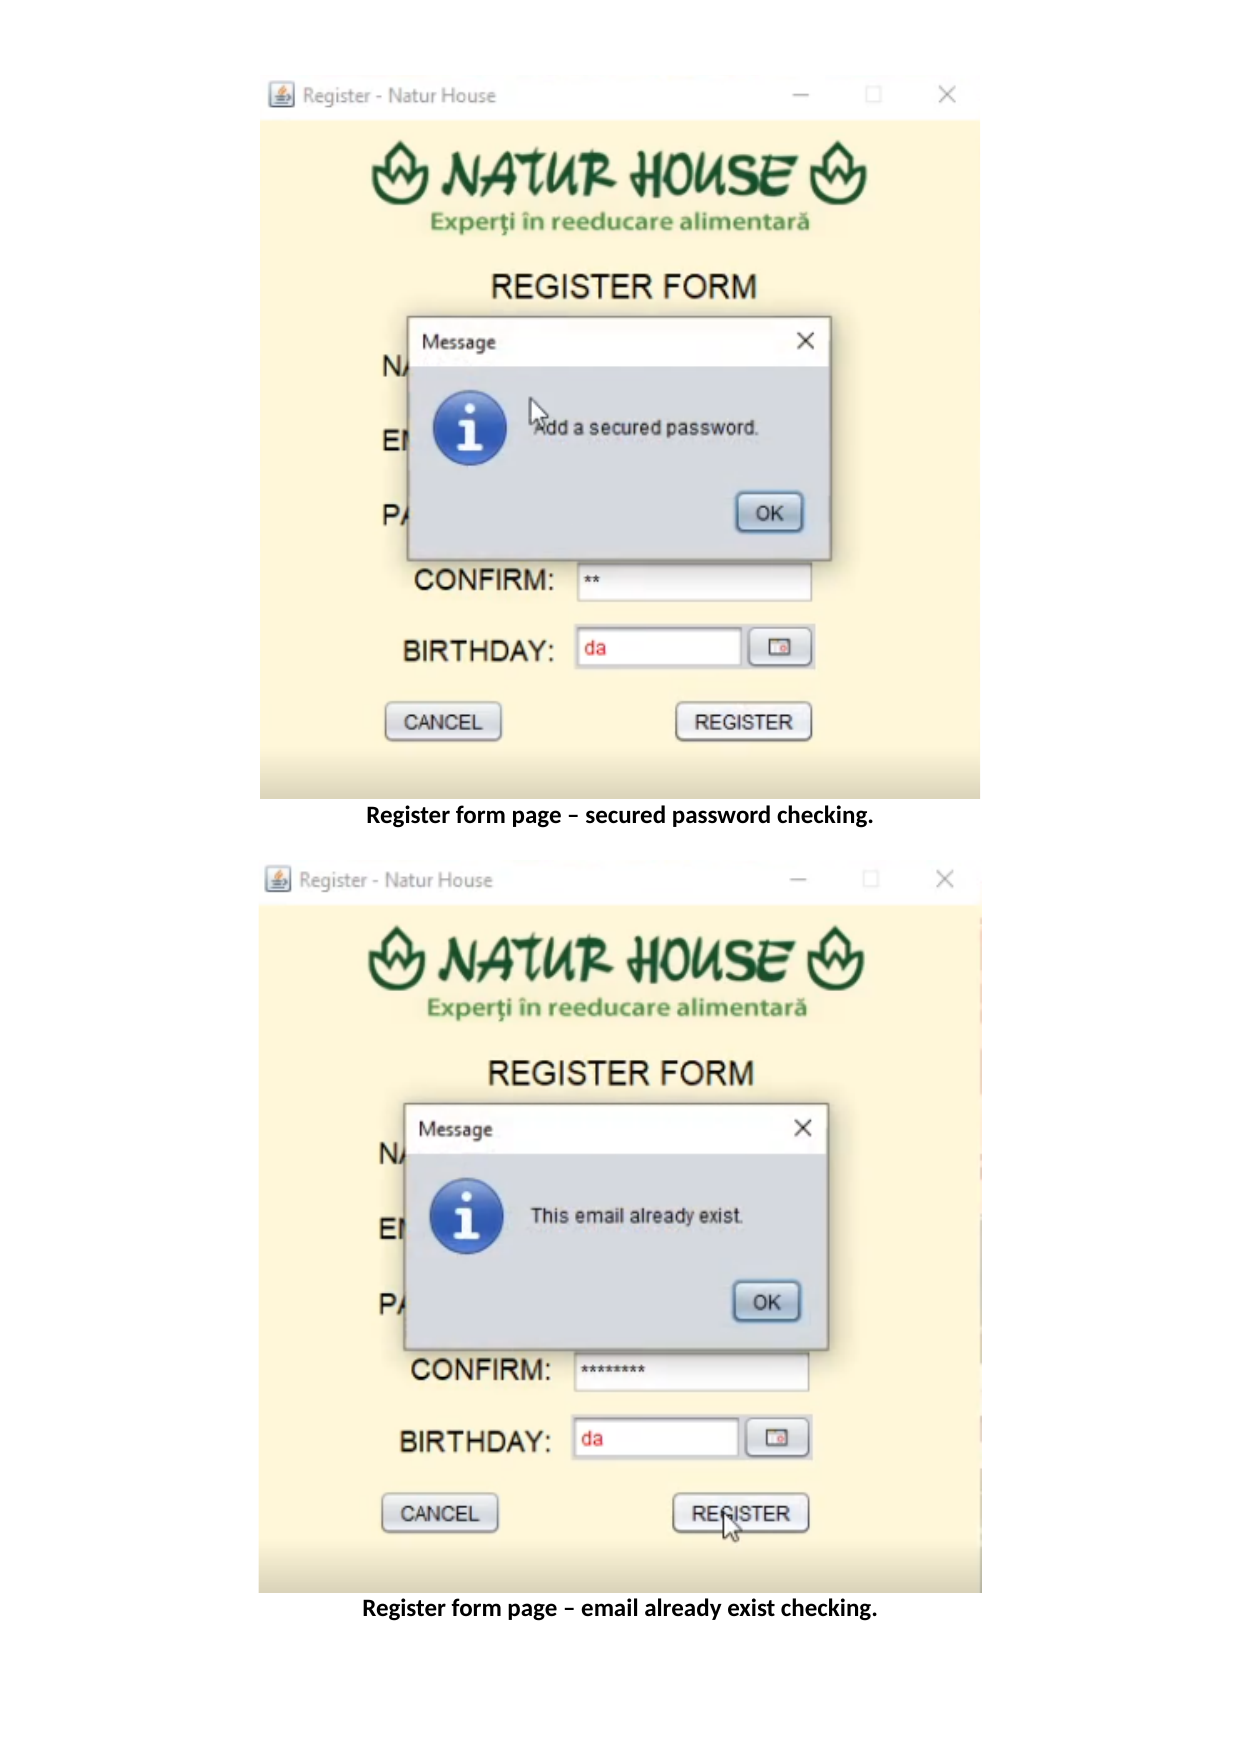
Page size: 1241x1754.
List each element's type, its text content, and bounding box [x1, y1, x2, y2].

text Register form page – secured password checking. [75, 799, 1165, 829]
text Register form page – email already exist checking. [75, 1592, 1165, 1623]
